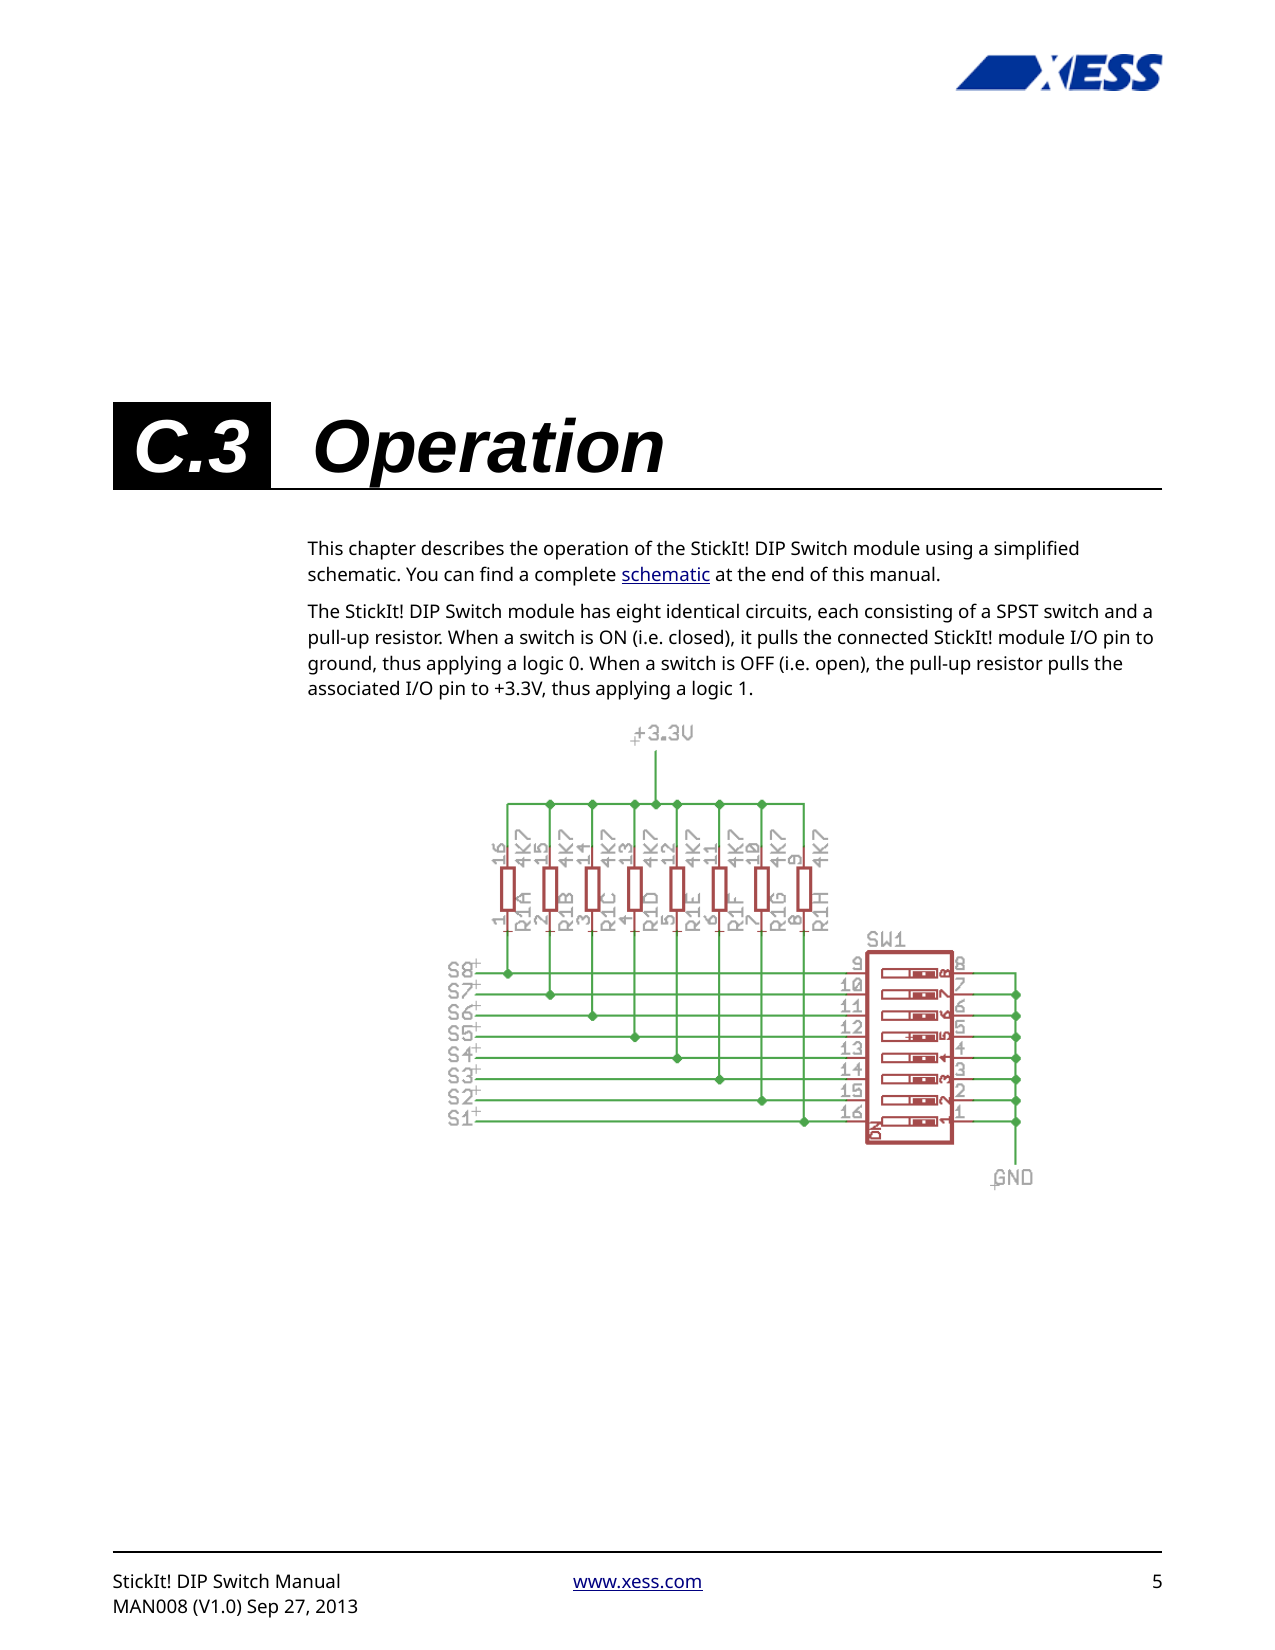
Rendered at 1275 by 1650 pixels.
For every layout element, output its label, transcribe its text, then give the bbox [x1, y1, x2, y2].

picture [427, 713, 1043, 1204]
text The StickIt! DIP Switch module has eight identical circuits, each consisting of a SPST switch and a pull-up resistor. When a switch is ON (i.e. closed), it pulls the connected StickIt! module I/O pin to ground, thus applying a logic 0. When a switch is OFF (i.e. open), the pull-up resistor pulls the associated I/O pin to +3.3V, thus applying a logic 1. [307, 599, 1162, 701]
text This chapter describes the operation of the StickIt! DIP Switch module using a simplified schematic. You can find a complete schematic at the end of this manual. [307, 535, 1162, 586]
subtitle Operation [271, 402, 1162, 488]
picture [955, 54, 1163, 91]
